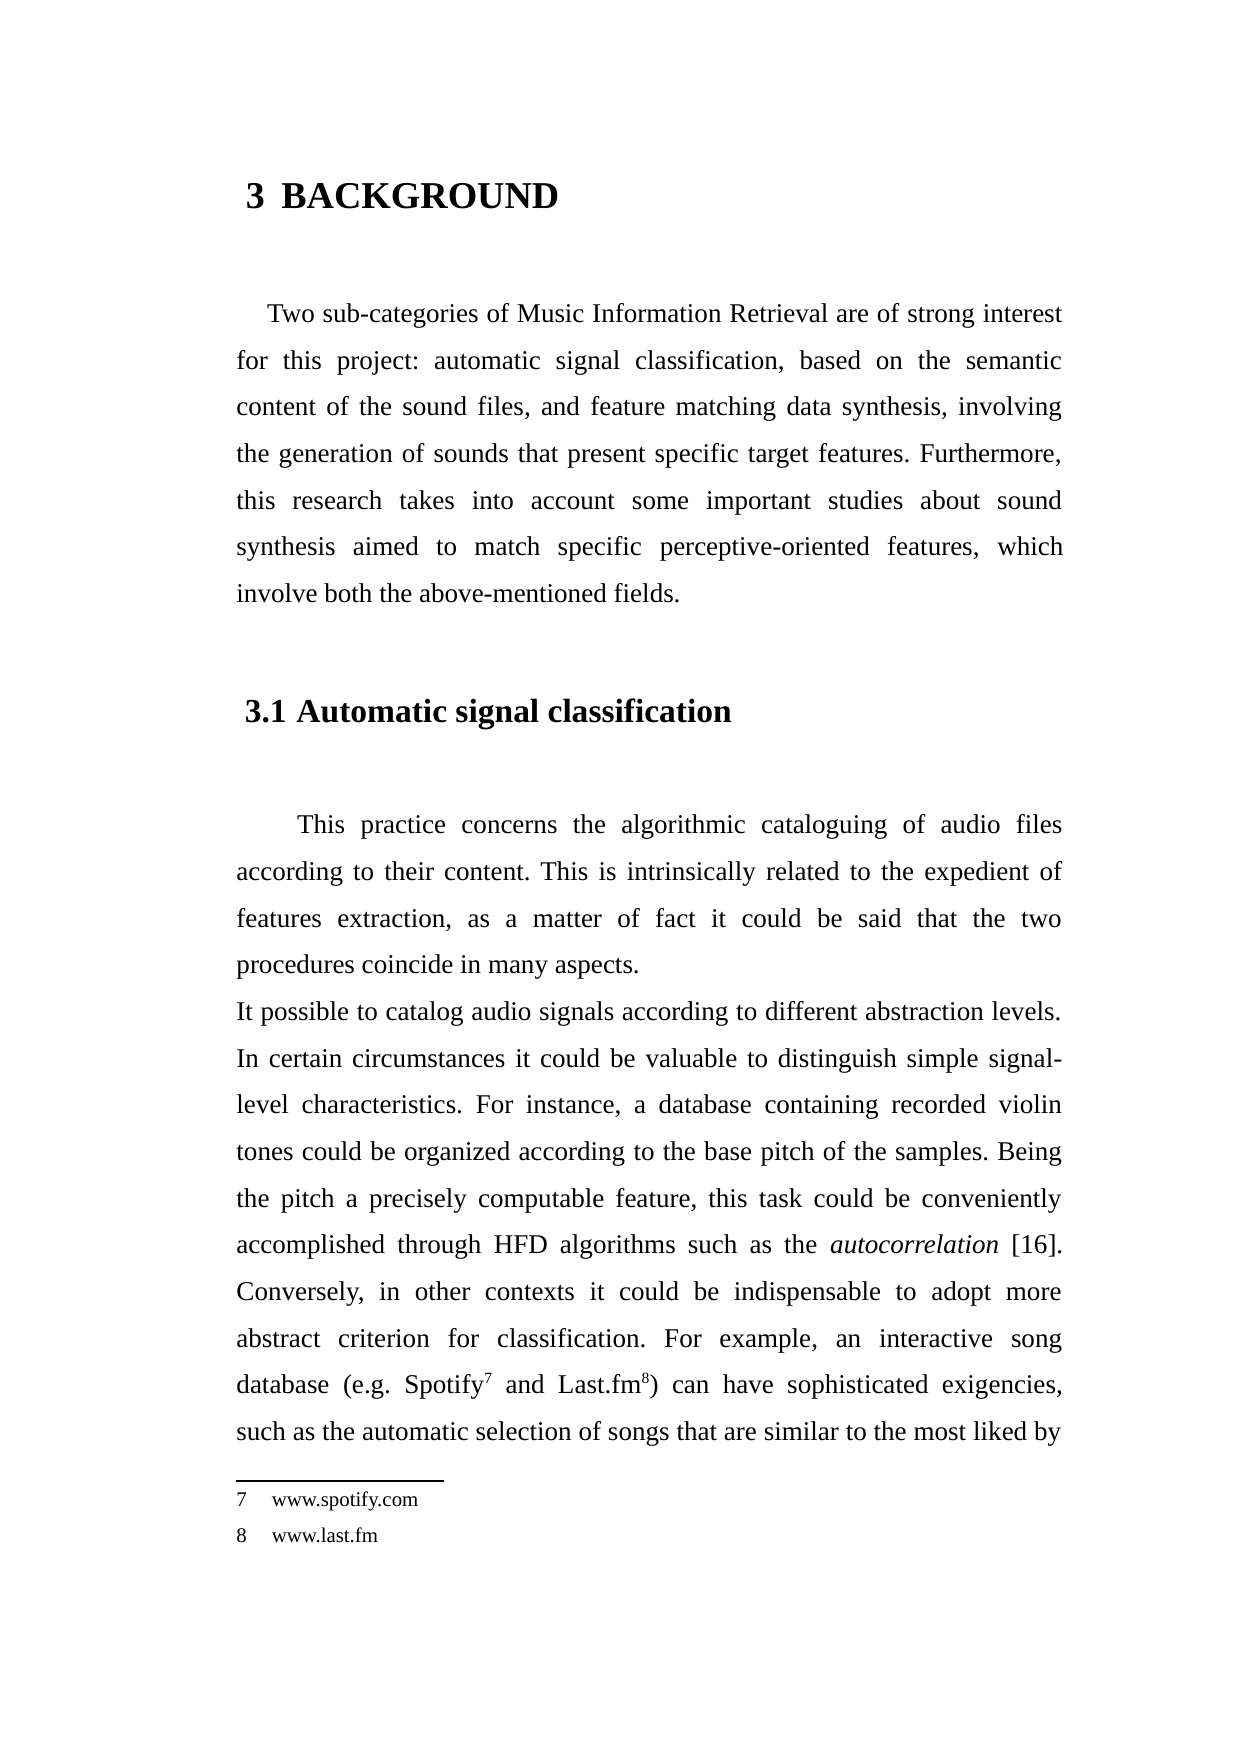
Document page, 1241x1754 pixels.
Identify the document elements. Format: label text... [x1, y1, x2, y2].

text www.spotify.com [236, 1487, 1063, 1511]
text It possible to catalog audio signals according to different abstraction levels. In certain circumstances it could be valuable to distinguish simple signal-level characteristics. For instance, a database containing recorded violin tones could be organized according to the base pitch of the samples. Being the pitch a precisely computable feature, this task could be conveniently accomplished through HFD algorithms such as the autocorrelation [16]. Conversely, in other contexts it could be indispensable to adopt more abstract criterion for classification. For example, an interactive song database (e.g. Spotify and Last.fm) can have sophisticated exigencies, such as the automatic selection of songs that are similar to the most liked by [236, 995, 1063, 1446]
subtitle Automatic signal classification [236, 691, 1063, 730]
text This practice concerns the algorithmic cataloguing of audio files according to their content. This is intrinsically related to the expedient of features extraction, as a matter of fact it could be said that the two procedures coincide in many aspects. [236, 808, 1063, 979]
subtitle BACKGROUND [236, 173, 1063, 216]
text www.last.fm [236, 1523, 1063, 1547]
text Two sub-categories of Music Information Retrieval are of strong interest for this project: automatic signal classification, based on the semantic content of the sound files, and feature matching data synthesis, involving the generation of sounds that present specific target features. Furthermore, this research takes into account some important studies about sound synthesis aimed to match specific perceptive-oriented features, which involve both the above-mentioned fields. [236, 297, 1063, 608]
